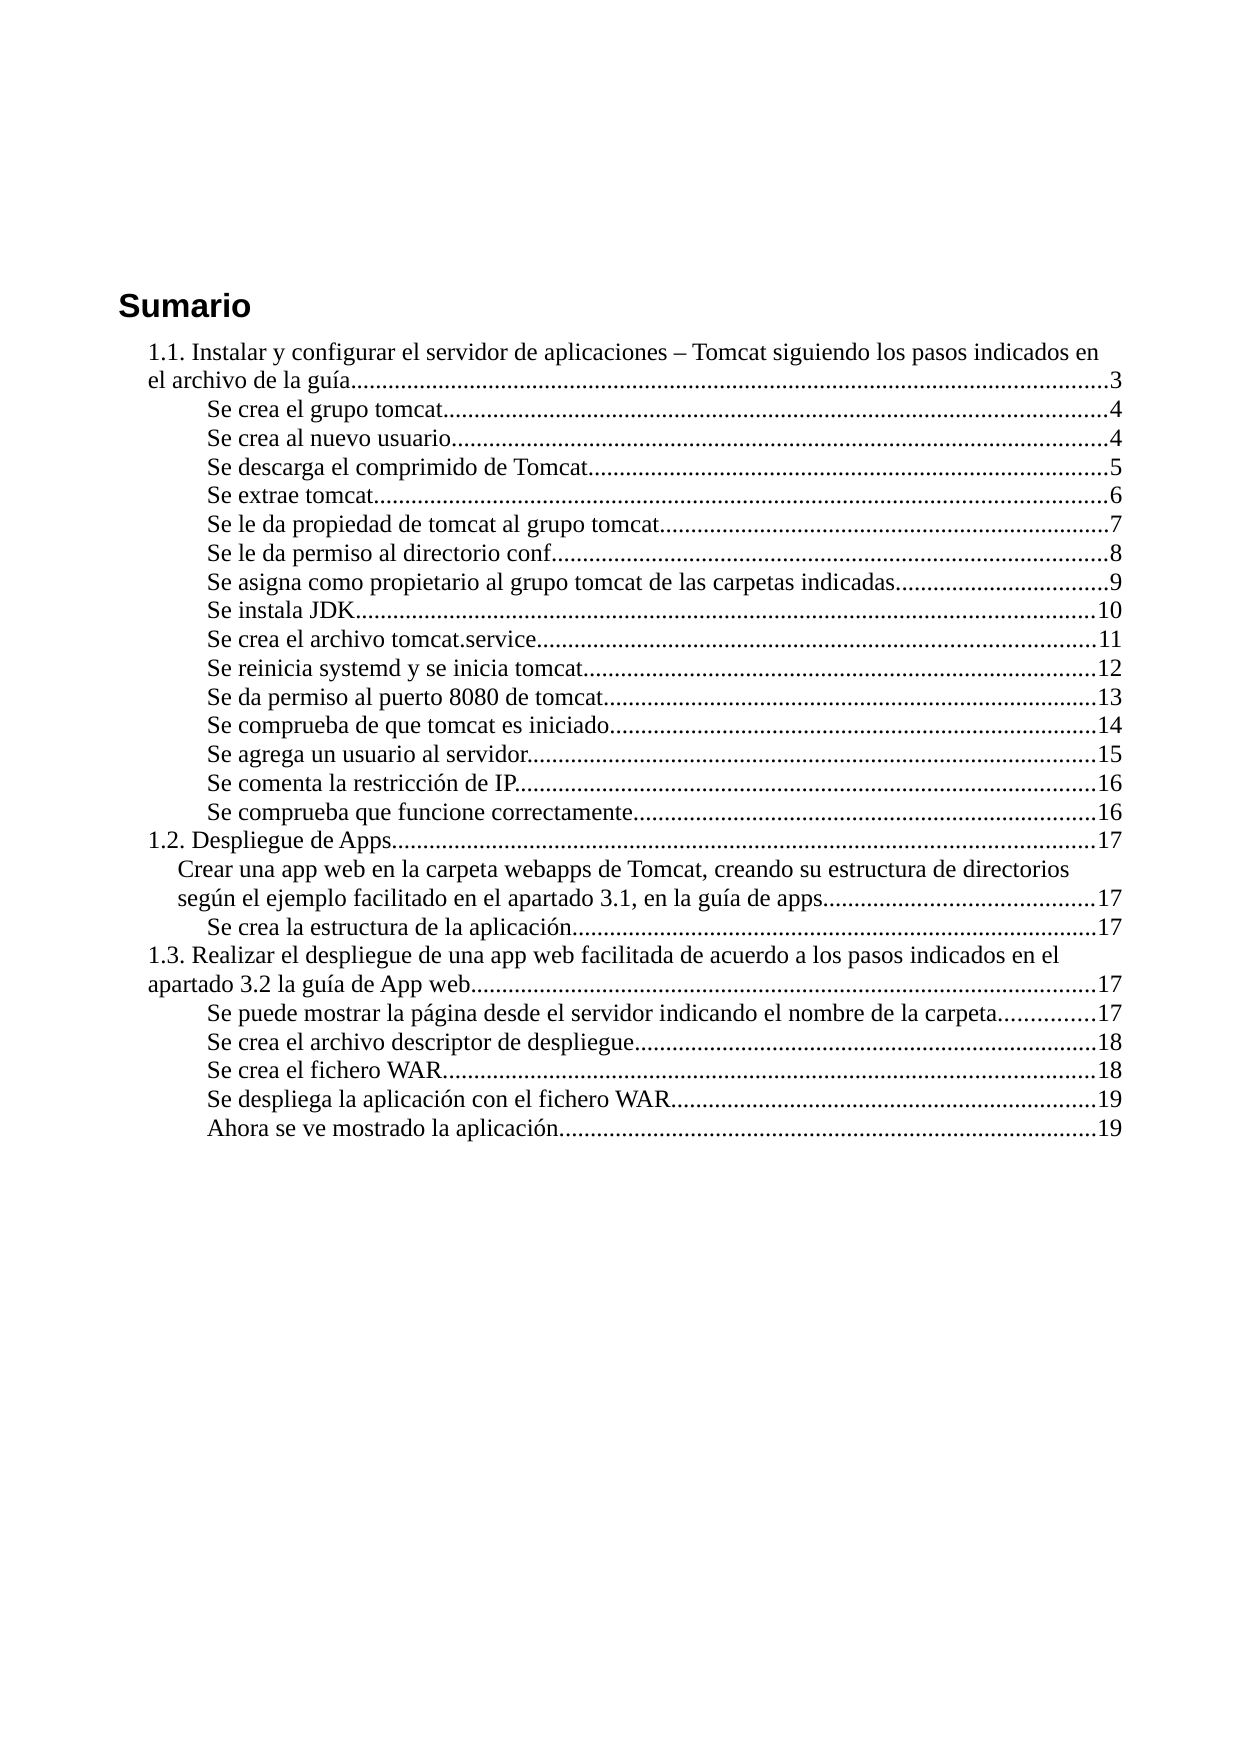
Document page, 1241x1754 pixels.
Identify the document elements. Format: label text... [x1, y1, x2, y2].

text 1.2. Despliegue de Apps 17 [148, 826, 1122, 854]
text 1.3. Realizar el despliegue de una app web facilitada de acuerdo a los pasos indicados en el apartado 3.2 la guía de App web. 17 [148, 941, 1122, 998]
text Se da permiso al puerto 8080 de tomcat. 13 [207, 682, 1122, 711]
text Se instala JDK. 10 [207, 596, 1122, 624]
text Se puede mostrar la página desde el servidor indicando el nombre de la carpeta. 17 [207, 998, 1122, 1027]
subtitle Sumario [118, 286, 1122, 324]
text Se crea el grupo tomcat. 4 [207, 394, 1122, 423]
text Se crea la estructura de la aplicación. 17 [207, 912, 1122, 941]
text Se reinicia systemd y se inicia tomcat. 12 [207, 653, 1122, 682]
text Se comprueba que funcione correctamente. 16 [207, 797, 1122, 826]
text Se descarga el comprimido de Tomcat. 5 [207, 452, 1122, 481]
text Se extrae tomcat. 6 [207, 481, 1122, 509]
text Se comenta la restricción de IP. 16 [207, 768, 1122, 797]
text Se crea el archivo tomcat.service. 11 [207, 624, 1122, 653]
text Se crea el archivo descriptor de despliegue. 18 [207, 1027, 1122, 1056]
text Ahora se ve mostrado la aplicación. 19 [207, 1113, 1122, 1142]
text Se crea el fichero WAR. 18 [207, 1056, 1122, 1084]
text Se comprueba de que tomcat es iniciado. 14 [207, 711, 1122, 739]
text Se agrega un usuario al servidor. 15 [207, 739, 1122, 768]
text Se le da propiedad de tomcat al grupo tomcat. 7 [207, 509, 1122, 538]
text Se crea al nuevo usuario. 4 [207, 423, 1122, 452]
text Se asigna como propietario al grupo tomcat de las carpetas indicadas. 9 [207, 567, 1122, 596]
text Se despliega la aplicación con el fichero WAR. 19 [207, 1084, 1122, 1113]
text Se le da permiso al directorio conf. 8 [207, 538, 1122, 567]
text 1.1. Instalar y configurar el servidor de aplicaciones – Tomcat siguiendo los pasos indicados en el archivo de la guía. 3 [148, 337, 1122, 394]
text Crear una app web en la carpeta webapps de Tomcat, creando su estructura de directorios según el ejemplo facilitado en el apartado 3.1, en la guía de apps. 17 [177, 854, 1122, 912]
